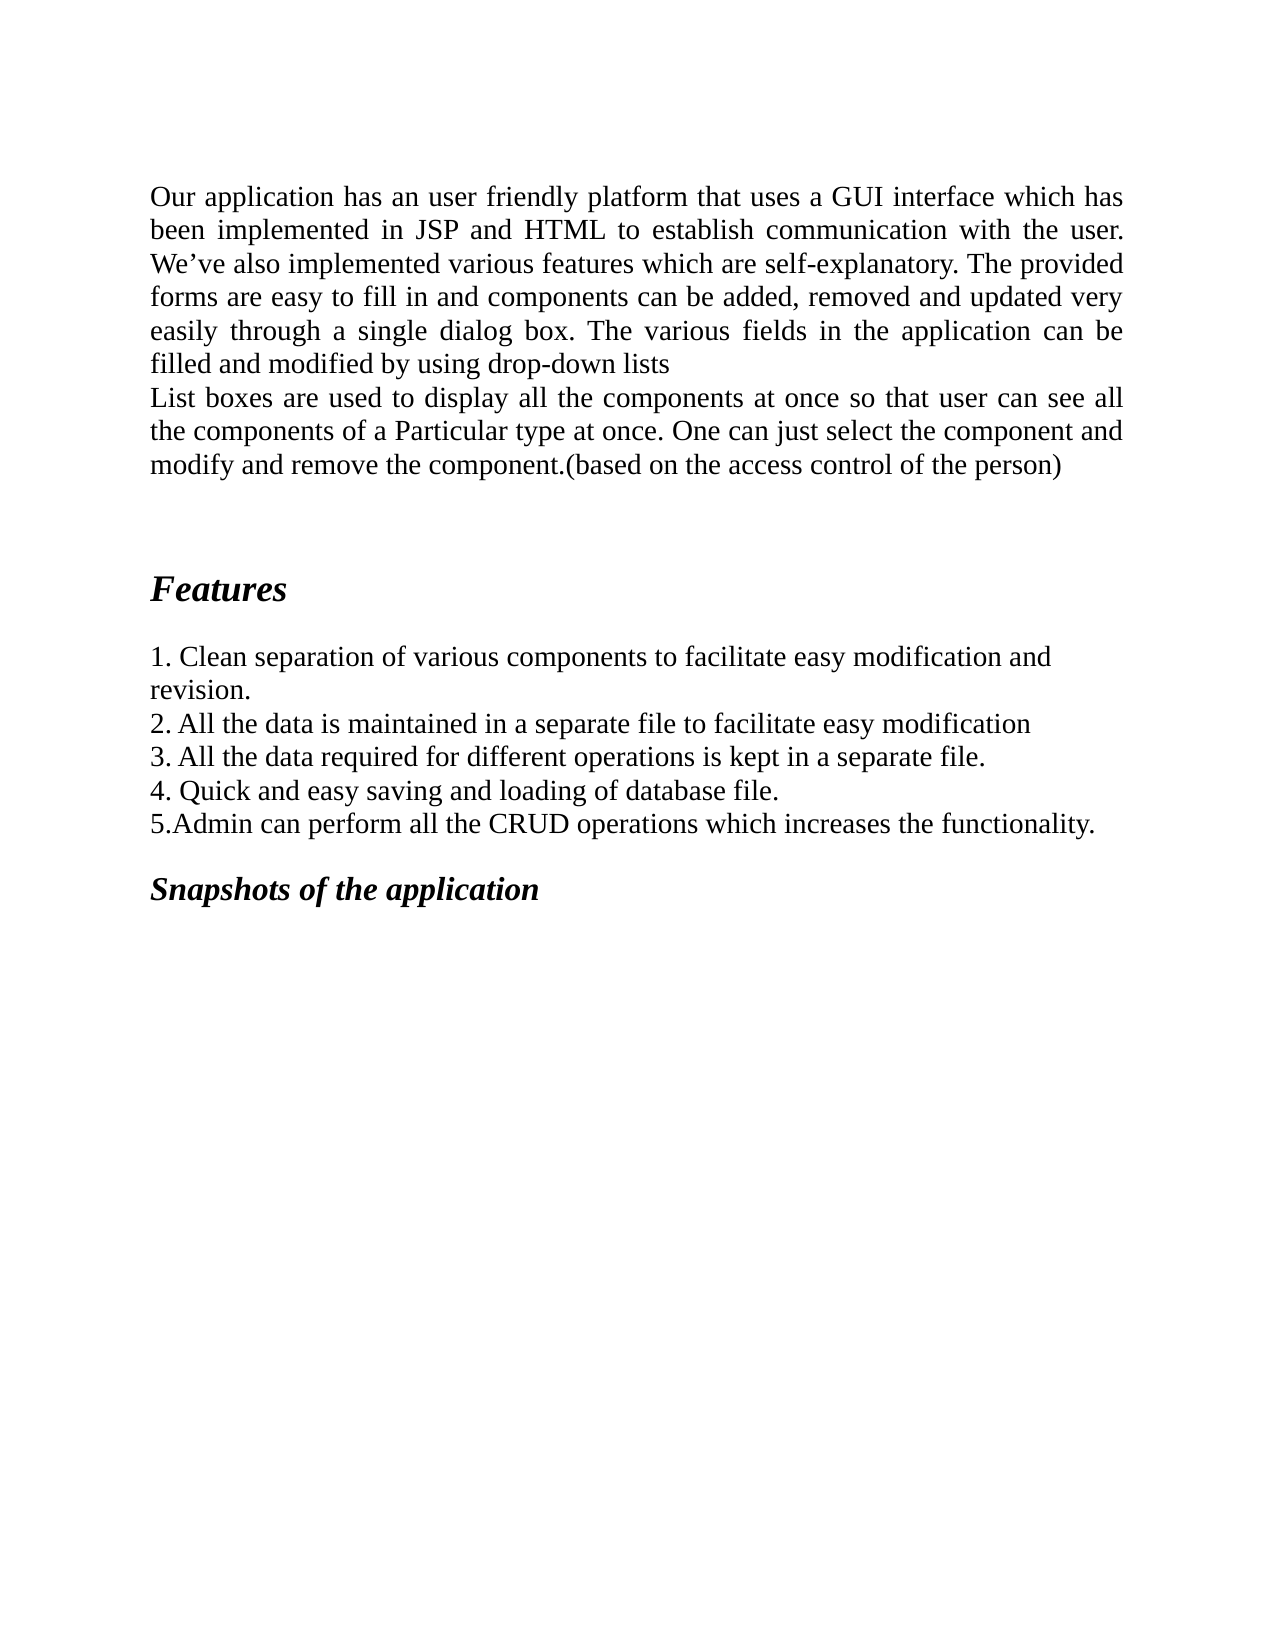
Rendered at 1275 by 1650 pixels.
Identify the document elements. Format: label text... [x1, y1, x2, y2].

text Our application has an user friendly platform that uses a GUI interface which has been implemented in JSP and HTML to establish communication with the user. We’ve also implemented various features which are self-explanatory. The provided forms are easy to fill in and components can be added, removed and updated very easily through a single dialog box. The various fields in the application can be filled and modified by using drop-down lists [150, 179, 1125, 380]
text 4. Quick and easy saving and loading of database file. [150, 773, 1125, 806]
text List boxes are used to display all the components at once so that user can see all the components of a Particular type at once. One can just select the component and modify and remove the component.(based on the access control of the person) [150, 380, 1125, 481]
text 5.Admin can perform all the CRUD operations which increases the functionality. [150, 806, 1125, 840]
text 2. All the data is maintained in a separate file to facilitate easy modification [150, 706, 1125, 739]
text Features [150, 567, 1125, 610]
text 1. Clean separation of various components to facilitate easy modification and revision. [150, 639, 1125, 706]
text 3. All the data required for different operations is kept in a separate file. [150, 739, 1125, 773]
text Snapshots of the application [150, 869, 1125, 907]
